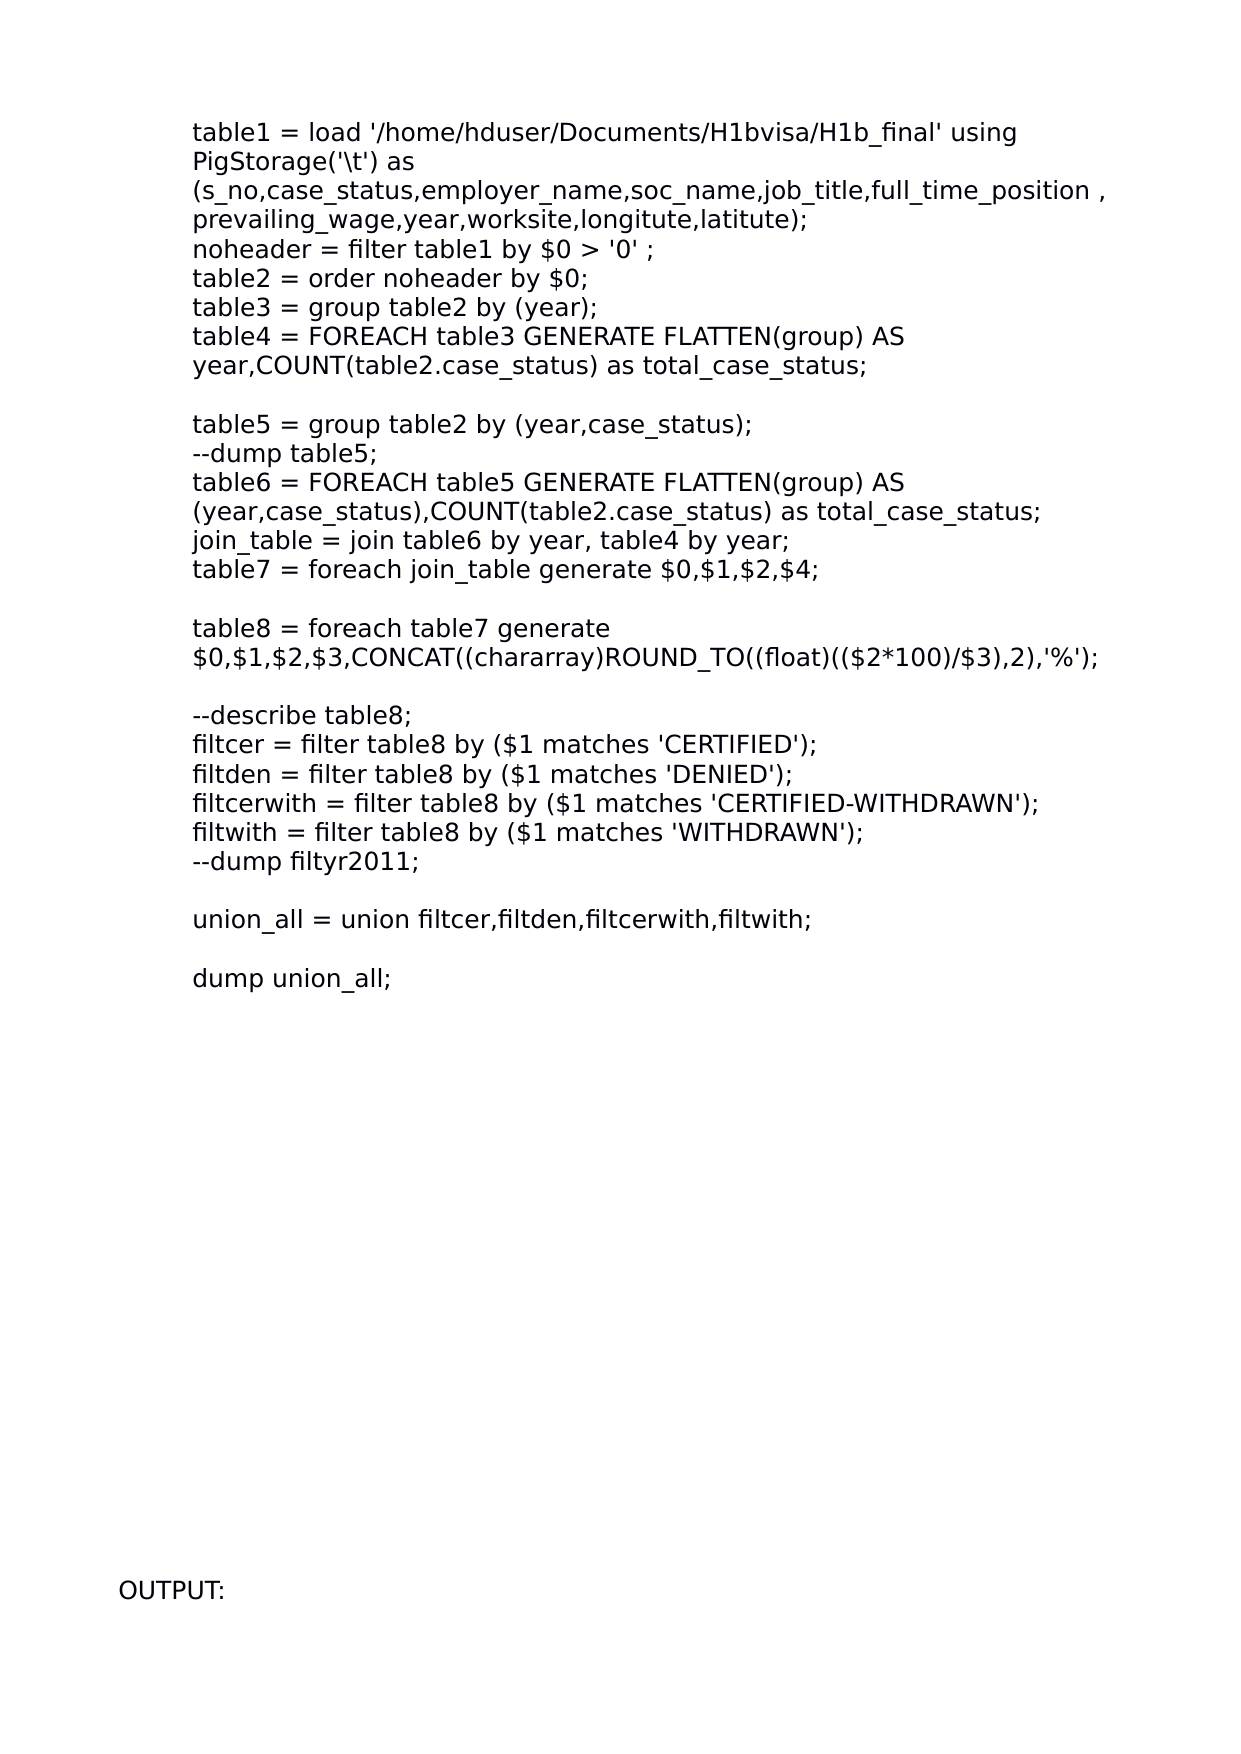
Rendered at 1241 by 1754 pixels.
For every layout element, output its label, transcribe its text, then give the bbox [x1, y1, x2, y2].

text table6 = FOREACH table5 GENERATE FLATTEN(group) AS (year,case_status),COUNT(table2.case_status) as total_case_status; [192, 468, 1122, 526]
text noheader = filter table1 by $0 > '0' ; [192, 235, 1122, 264]
text filtcer = filter table8 by ($1 matches 'CERTIFIED'); [192, 731, 1122, 760]
text filtden = filter table8 by ($1 matches 'DENIED'); [192, 760, 1122, 789]
text join_table = join table6 by year, table4 by year; [192, 526, 1122, 556]
text table5 = group table2 by (year,case_status); [192, 410, 1122, 439]
text table3 = group table2 by (year); [192, 293, 1122, 322]
text OUTPUT: [118, 1576, 1122, 1606]
text dump union_all; [192, 964, 1122, 993]
text filtwith = filter table8 by ($1 matches 'WITHDRAWN'); [192, 818, 1122, 847]
text --dump filtyr2011; [192, 847, 1122, 876]
text table8 = foreach table7 generate $0,$1,$2,$3,CONCAT((chararray)ROUND_TO((float)(($2*100)/$3),2),'%'); [192, 614, 1122, 672]
text table2 = order noheader by $0; [192, 264, 1122, 293]
text table4 = FOREACH table3 GENERATE FLATTEN(group) AS year,COUNT(table2.case_status) as total_case_status; [192, 322, 1122, 381]
text union_all = union filtcer,filtden,filtcerwith,filtwith; [192, 906, 1122, 935]
text --dump table5; [192, 439, 1122, 468]
text filtcerwith = filter table8 by ($1 matches 'CERTIFIED-WITHDRAWN'); [192, 789, 1122, 818]
text table1 = load '/home/hduser/Documents/H1bvisa/H1b_final' using PigStorage('\t') as (s_no,case_status,employer_name,soc_name,job_title,full_time_position ,prevailing_wage,year,worksite,longitute,latitute); [192, 118, 1122, 235]
text --describe table8; [192, 701, 1122, 731]
text table7 = foreach join_table generate $0,$1,$2,$4; [192, 556, 1122, 585]
